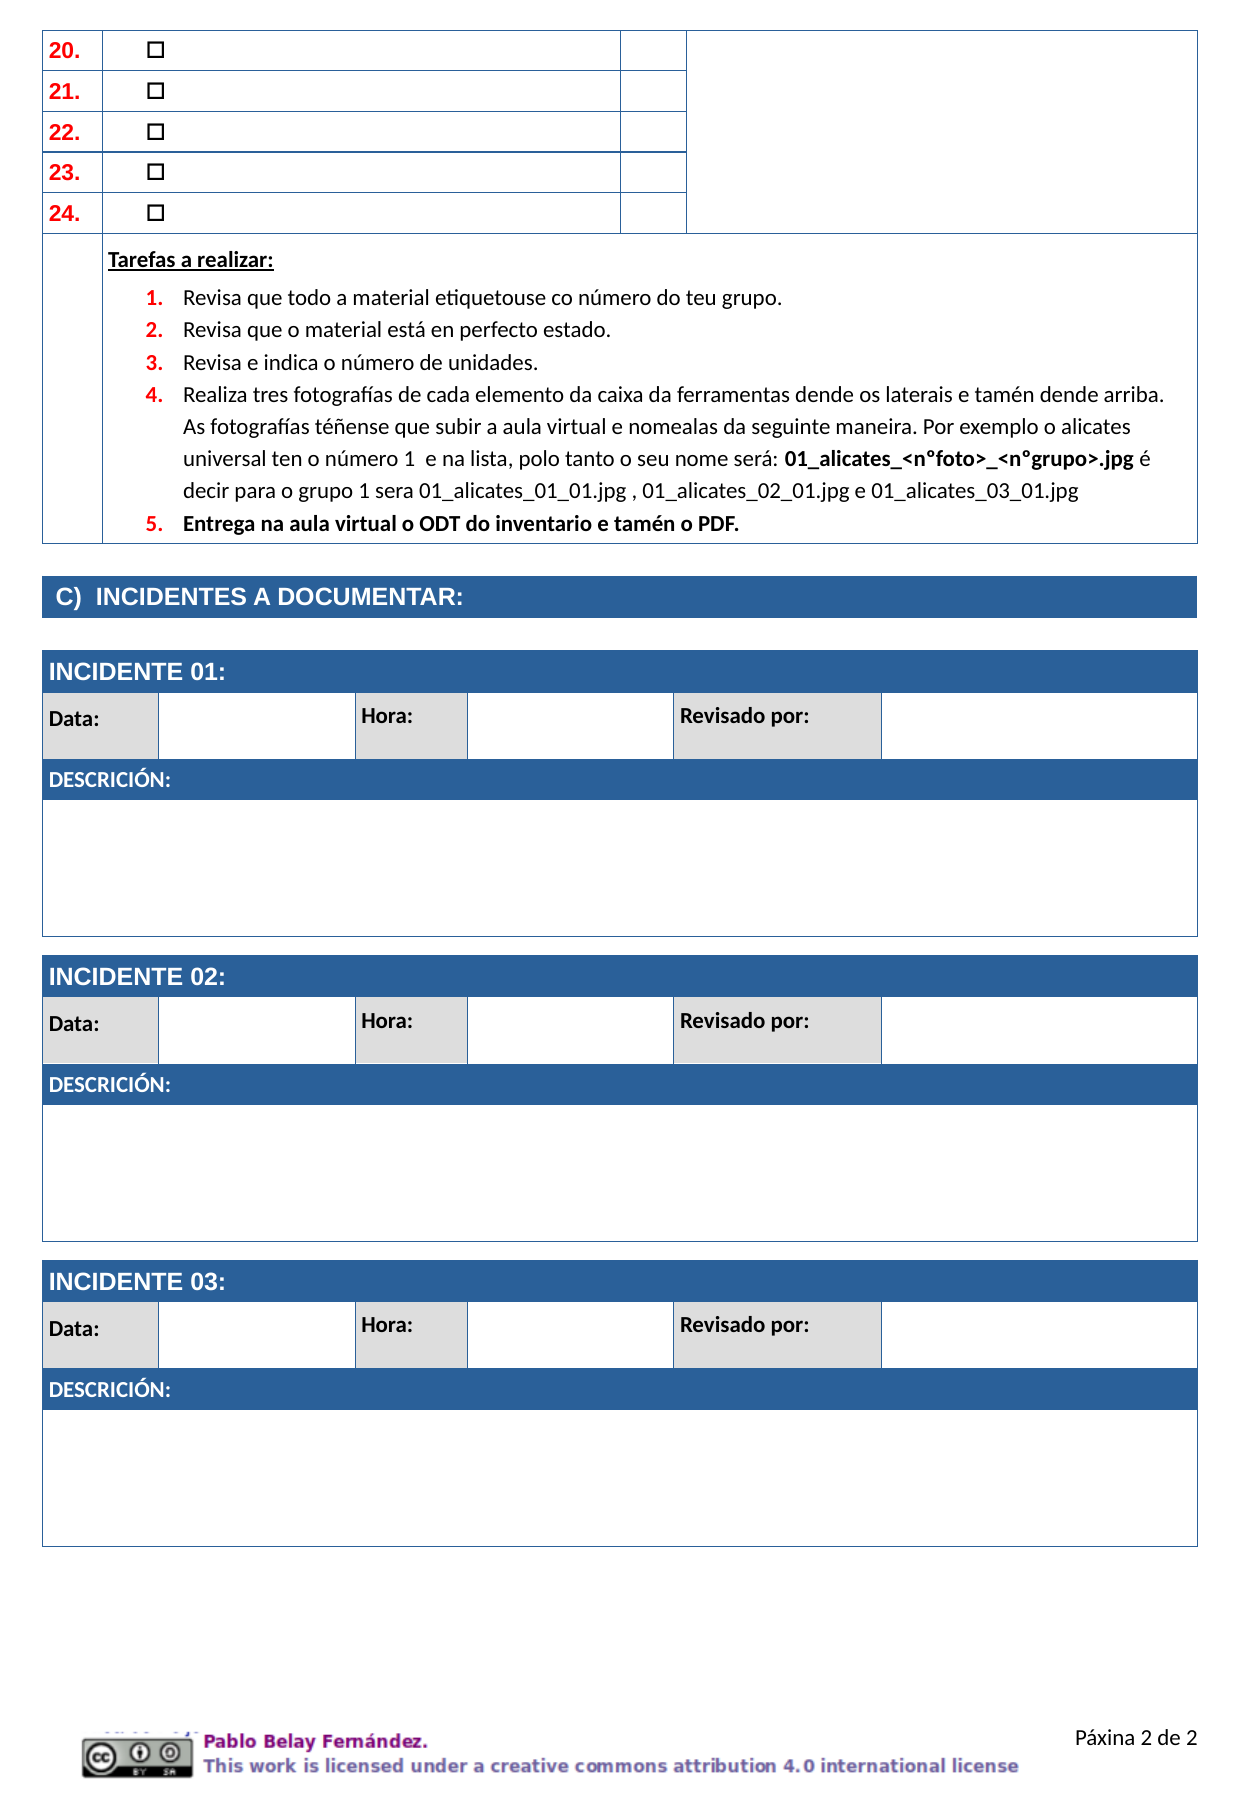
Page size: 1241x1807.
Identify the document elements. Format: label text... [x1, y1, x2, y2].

table_cell Revisado por: [674, 997, 881, 1063]
table_cell [687, 31, 1197, 232]
table_cell Tarefas a realizar: Revisa que todo a material etiquetouse co número do teu grupo. Revisa que o material está en perfecto estado. Revisa e indica o número de unidades. Realiza tres fotografías de cada elemento da caixa da ferramentas dende os laterais e tamén dende arriba. As fotografías téñense que subir a aula virtual e nomealas da seguinte maneira. Por exemplo o alicates universal ten o número 1 e na lista, polo tanto o seu nome será: 01_alicates_<nºfoto>_<nºgrupo>.jpg é decir para o grupo 1 sera 01_alicates_01_01.jpg , 01_alicates_02_01.jpg e 01_alicates_03_01.jpg Entrega na aula virtual o ODT do inventario e tamén o PDF. [103, 234, 1197, 542]
table_cell [621, 71, 686, 111]
table_header C) INCIDENTES A DOCUMENTAR: [43, 577, 1196, 617]
table_cell [468, 997, 673, 1063]
table_header INCIDENTE 02: [43, 956, 1197, 996]
table_cell [621, 31, 686, 70]
table_cell [103, 112, 620, 151]
table_cell [103, 153, 620, 192]
table_cell Revisado por: [674, 1302, 881, 1368]
table_header INCIDENTE 03: [43, 1261, 1197, 1301]
table_cell [103, 71, 620, 111]
table_cell [43, 153, 102, 192]
table_cell Data: [43, 1302, 158, 1368]
table_cell [103, 31, 620, 70]
table_cell Hora: [356, 997, 467, 1063]
table_cell DESCRICIÓN: [43, 1065, 1197, 1104]
table_cell [468, 1302, 673, 1368]
table_cell [43, 112, 102, 151]
table_header INCIDENTE 01: [43, 651, 1197, 691]
picture [65, 1722, 1035, 1787]
table_cell [468, 693, 673, 759]
table_cell [43, 1410, 1197, 1546]
table_cell [159, 997, 355, 1063]
table_cell [882, 1302, 1197, 1368]
table_cell [43, 193, 102, 232]
table_cell [103, 193, 620, 232]
table_cell Data: [43, 997, 158, 1063]
table_cell [43, 1105, 1197, 1241]
table_cell [159, 1302, 355, 1368]
table_cell Hora: [356, 693, 467, 759]
table_cell [159, 693, 355, 759]
table_cell [621, 112, 686, 151]
table_cell [43, 71, 102, 111]
table_cell [43, 31, 102, 70]
table_cell [43, 800, 1197, 936]
table_cell Hora: [356, 1302, 467, 1368]
table_cell Data: [43, 693, 158, 759]
table_cell [882, 693, 1197, 759]
table_cell DESCRICIÓN: [43, 760, 1197, 799]
table_cell DESCRICIÓN: [43, 1369, 1197, 1409]
table_cell Revisado por: [674, 693, 881, 759]
table_cell [621, 193, 686, 232]
table_cell [882, 997, 1197, 1063]
table_cell [621, 153, 686, 192]
table_cell [43, 234, 102, 542]
